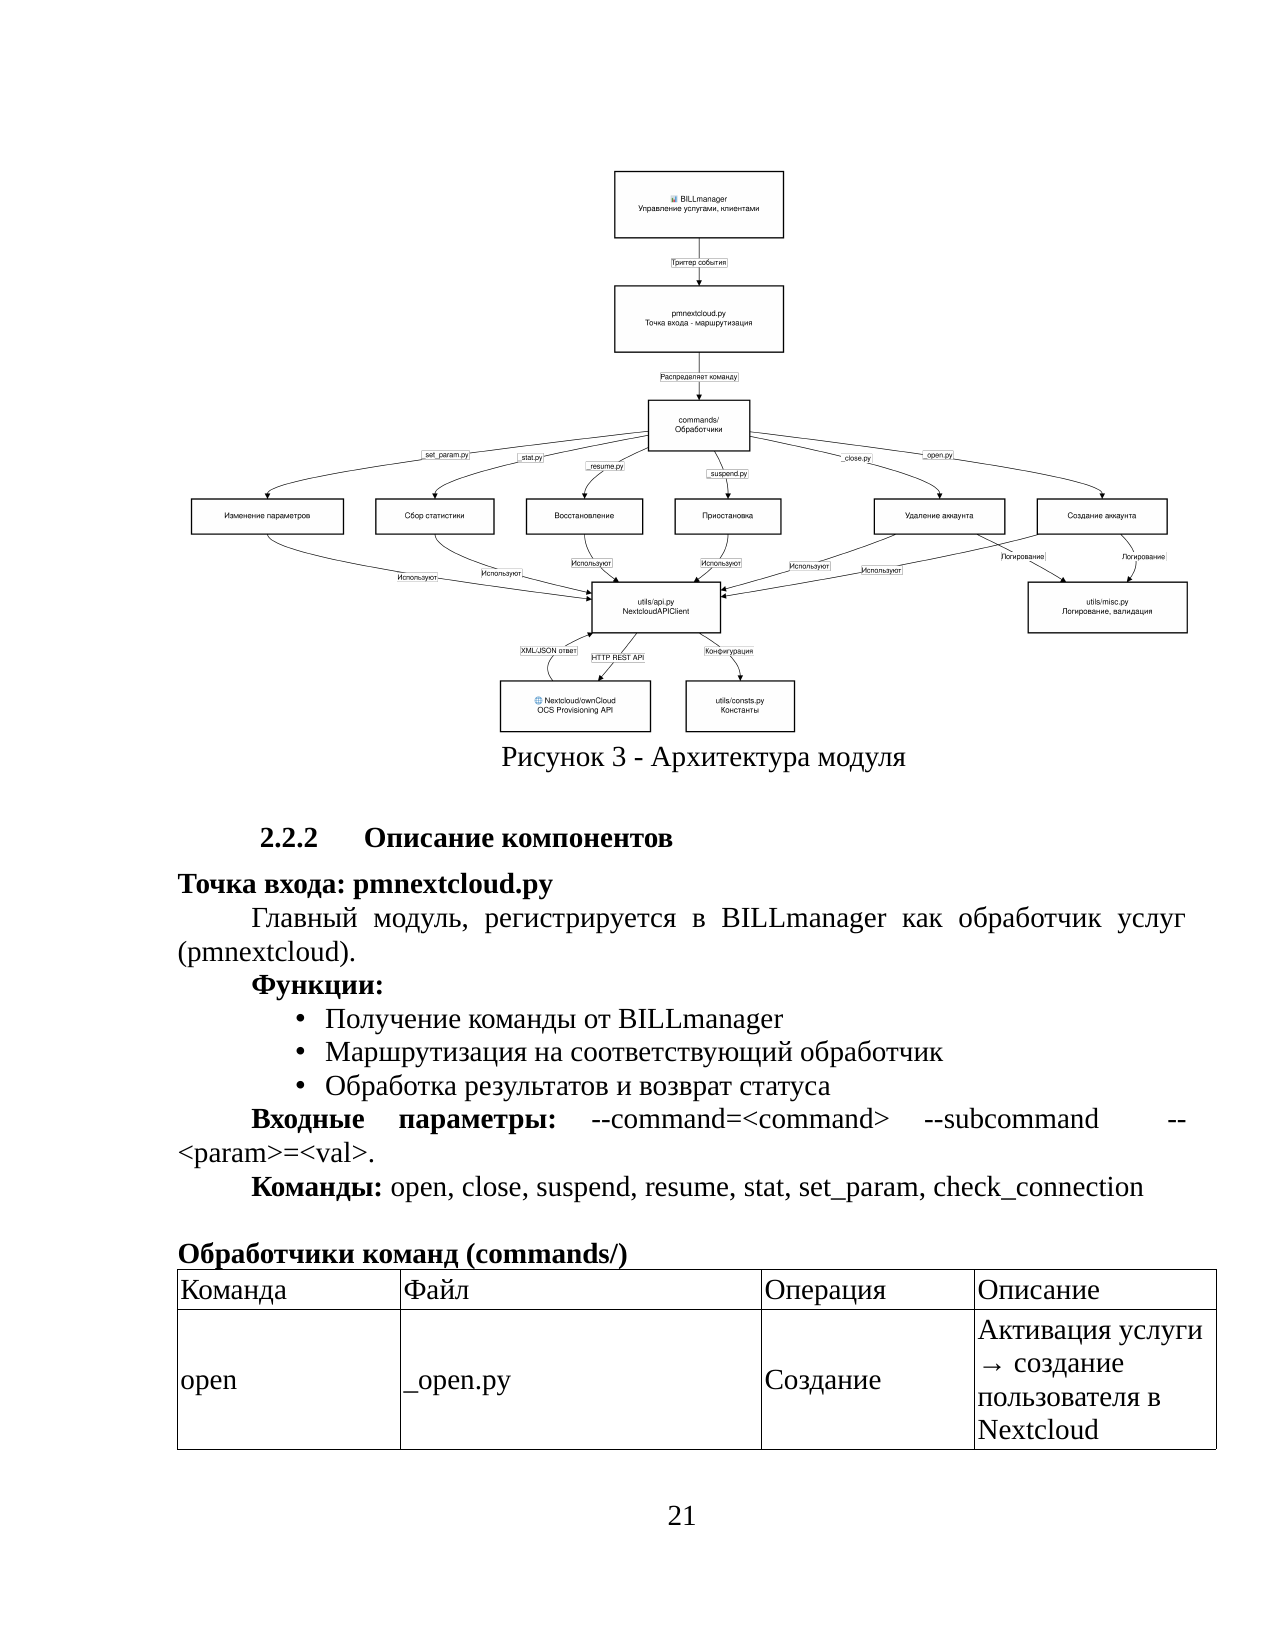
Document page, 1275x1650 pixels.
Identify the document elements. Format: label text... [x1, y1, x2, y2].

text Входные параметры: --command=<command> --subcommand --<param>=<val>. [177, 1102, 1186, 1169]
text Команды: open, close, suspend, resume, stat, set_param, check_connection [177, 1169, 1186, 1202]
list Получение команды от BILLmanager [222, 1001, 1186, 1034]
list Маршрутизация на соответствующий обработчик [222, 1034, 1186, 1068]
subtitle Описание компонентов [252, 821, 1186, 854]
table_header Команда [178, 1270, 400, 1309]
table_header Операция [762, 1270, 974, 1309]
table_cell _open.py [401, 1310, 761, 1449]
list Обработка результатов и возврат статуса [222, 1068, 1186, 1102]
text Рисунок 3 - Архитектура модуля [184, 189, 1223, 772]
text Функции: [177, 967, 1186, 1001]
table_cell Создание [762, 1310, 974, 1449]
text Точка входа: pmnextcloud.py [177, 867, 1186, 900]
table_cell Активация услуги → создание пользователя в Nextcloud [975, 1310, 1216, 1449]
table_header Описание [975, 1270, 1216, 1309]
picture [184, 165, 1194, 739]
table_cell open [178, 1310, 400, 1449]
table_header Файл [401, 1270, 761, 1309]
text Главный модуль, регистрируется в BILLmanager как обработчик услуг (pmnextcloud). [177, 900, 1186, 967]
text Обработчики команд (commands/) [177, 1236, 1186, 1269]
